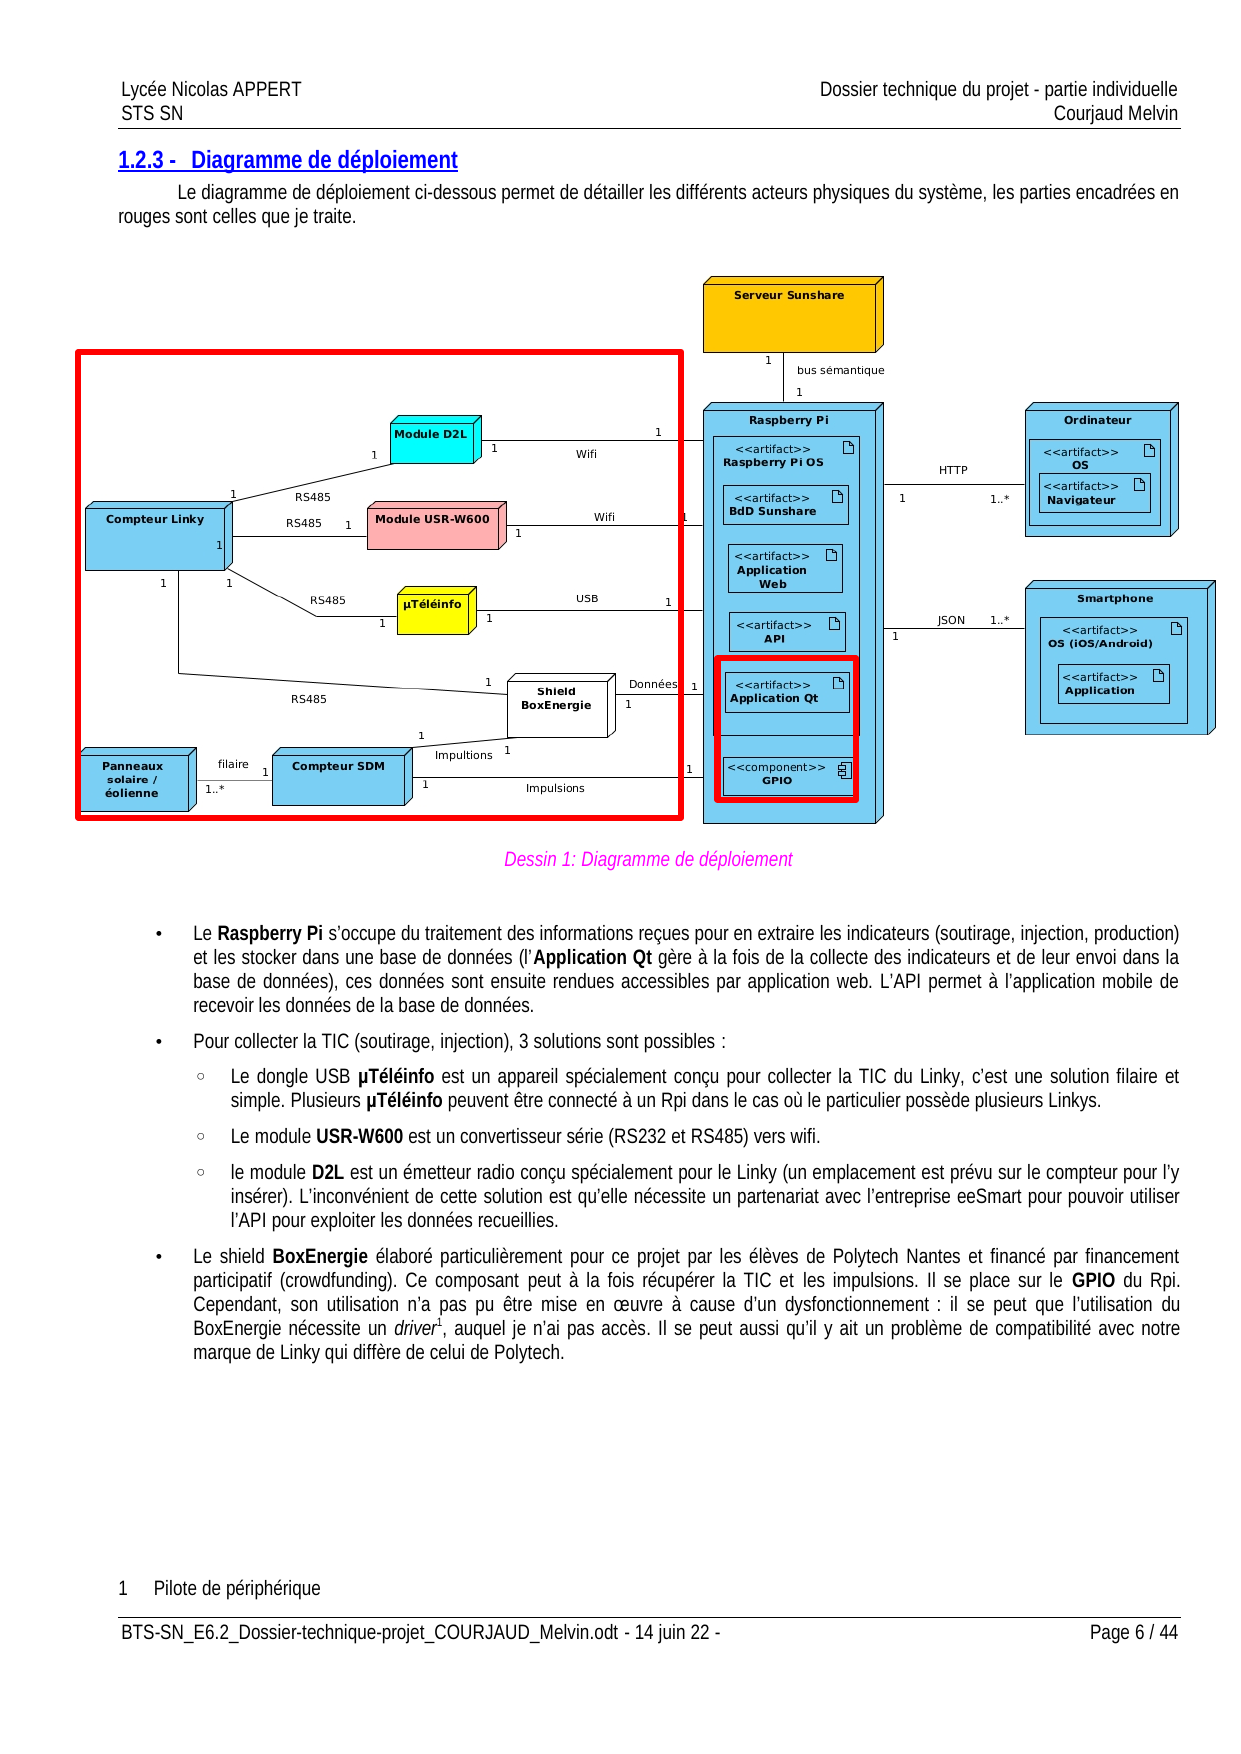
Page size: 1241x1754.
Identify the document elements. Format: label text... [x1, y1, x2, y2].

list Le shield BoxEnergie élaboré particulièrement pour ce projet par les élèves de Polytech Nantes et financé par financement participatif (crowdfunding). Ce composant peut à la fois récupérer la TIC et les impulsions. Il se place sur le GPIO du Rpi. Cependant, son utilisation n’a pas pu être mise en œuvre à cause d’un dysfonctionnement : il se peut que l’utilisation du BoxEnergie nécessite un driver, auquel je n’ai pas accès. Il se peut aussi qu’il y ait un problème de compatibilité avec notre marque de Linky qui diffère de celui de Polytech. [156, 1244, 1181, 1364]
list Le Raspberry Pi s’occupe du traitement des informations reçues pour en extraire les indicateurs (soutirage, injection, production) et les stocker dans une base de données (l’Application Qt gère à la fois de la collecte des indicateurs et de leur envoi dans la base de données), ces données sont ensuite rendues accessibles par application web. L’API permet à l’application mobile de recevoir les données de la base de données. [156, 921, 1181, 1017]
list le module D2L est un émetteur radio conçu spécialement pour le Linky (un emplacement est prévu sur le compteur pour l’y insérer). L’inconvénient de cette solution est qu’elle nécessite un partenariat avec l’entreprise eeSmart pour pouvoir utiliser l’API pour exploiter les données recueillies. [193, 1160, 1181, 1232]
list Pilote de périphérique [118, 1576, 1181, 1599]
text Le diagramme de déploiement ci-dessous permet de détailler les différents acteurs physiques du système, les parties encadrées en rouges sont celles que je traite. [118, 180, 1181, 228]
list Pour collecter la TIC (soutirage, injection), 3 solutions sont possibles : [156, 1029, 1181, 1053]
list Le dongle USB µTéléinfo est un appareil spécialement conçu pour collecter la TIC du Linky, c’est une solution filaire et simple. Plusieurs µTéléinfo peuvent être connecté à un Rpi dans le cas où le particulier possède plusieurs Linkys. [193, 1064, 1181, 1112]
subtitle Diagramme de déploiement [118, 145, 1181, 174]
list Le module USR-W600 est un convertisseur série (RS232 et RS485) vers wifi. [193, 1124, 1181, 1148]
text Dessin 1: Diagramme de déploiement [75, 827, 1224, 871]
